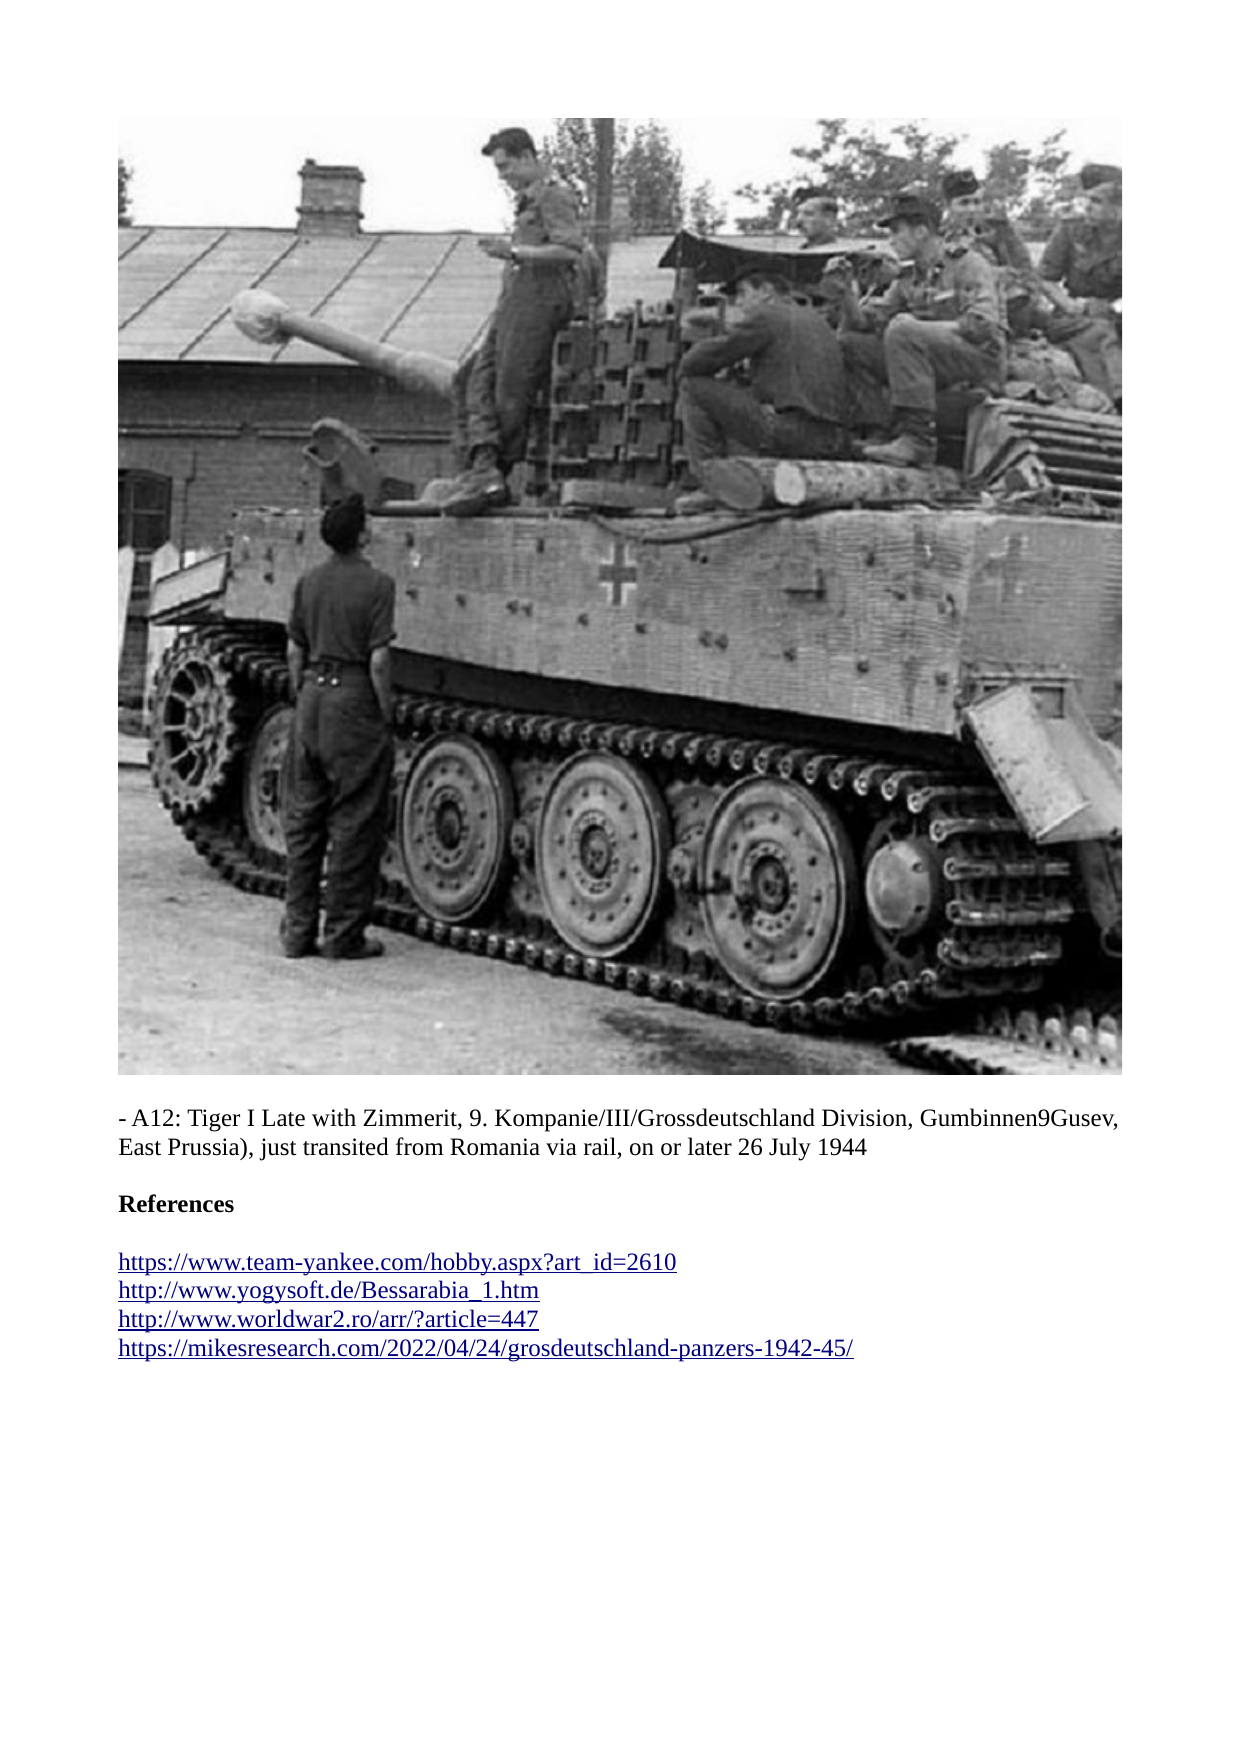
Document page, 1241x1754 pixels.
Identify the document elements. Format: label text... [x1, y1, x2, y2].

picture [118, 118, 1123, 1075]
text http://www.worldwar2.ro/arr/?article=447 [118, 1304, 1122, 1333]
text https://mikesresearch.com/2022/04/24/grosdeutschland-panzers-1942-45/ [118, 1333, 1122, 1362]
text References [118, 1189, 1122, 1218]
text http://www.yogysoft.de/Bessarabia_1.htm [118, 1276, 1122, 1304]
text https://www.team-yankee.com/hobby.aspx?art_id=2610 [118, 1247, 1122, 1276]
text - A12: Tiger I Late with Zimmerit, 9. Kompanie/III/Grossdeutschland Division, Gumbinnen9Gusev, East Prussia), just transited from Romania via rail, on or later 26 July 1944 [118, 1103, 1122, 1161]
